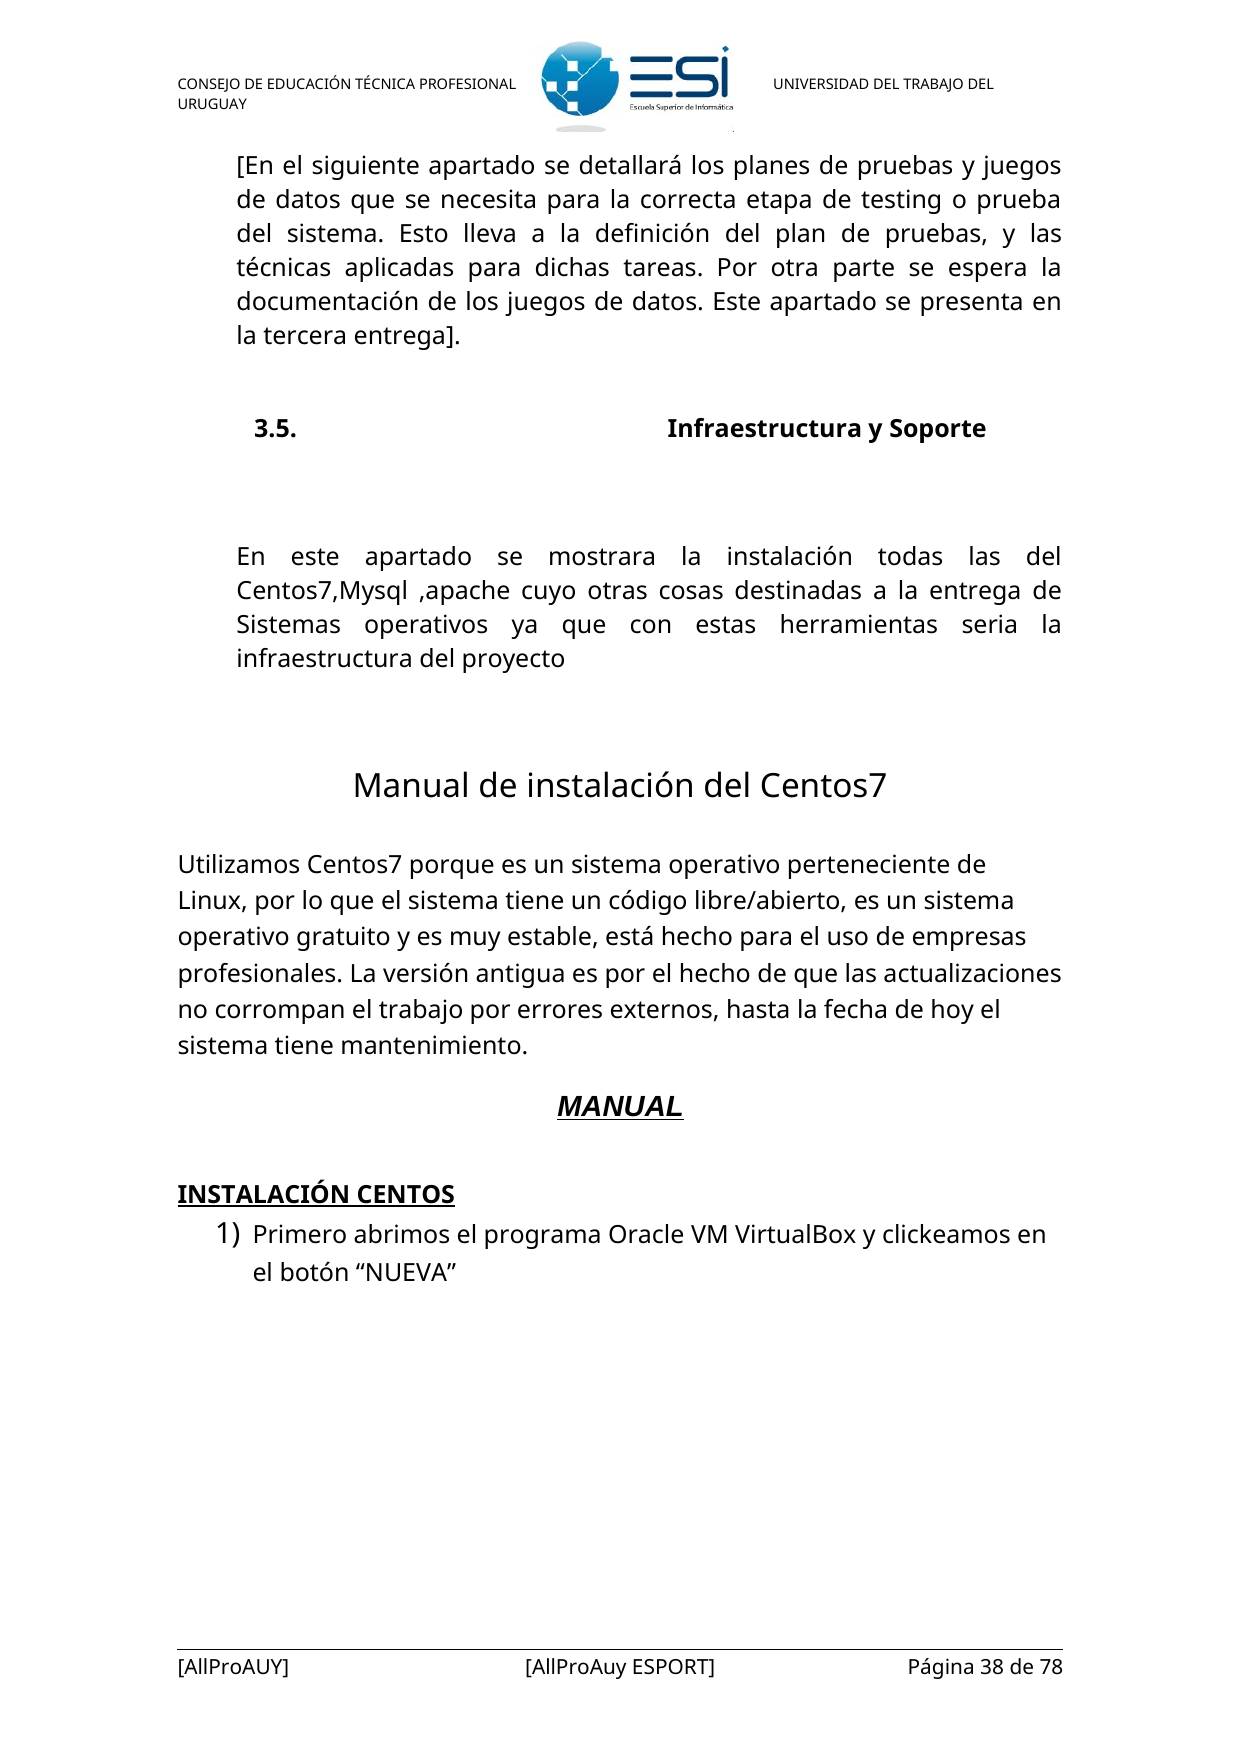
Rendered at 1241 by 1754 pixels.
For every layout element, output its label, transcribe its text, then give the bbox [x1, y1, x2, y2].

subtitle Infraestructura y Soporte [254, 411, 1063, 445]
picture [534, 39, 734, 132]
text En este apartado se mostrara la instalación todas las del Centos7,Mysql ,apache cuyo otras cosas destinadas a la entrega de Sistemas operativos ya que con estas herramientas seria la infraestructura del proyecto [236, 538, 1063, 674]
text INSTALACIÓN CENTOS [177, 1176, 1063, 1211]
text [En el siguiente apartado se detallará los planes de pruebas y juegos de datos que se necesita para la correcta etapa de testing o prueba del sistema. Esto lleva a la definición del plan de pruebas, y las técnicas aplicadas para dichas tareas. Por otra parte se espera la documentación de los juegos de datos. Este apartado se presenta en la tercera entrega]. [236, 148, 1063, 352]
text Utilizamos Centos7 porque es un sistema operativo perteneciente de Linux, por lo que el sistema tiene un código libre/abierto, es un sistema operativo gratuito y es muy estable, está hecho para el uso de empresas profesionales. La versión antigua es por el hecho de que las actualizaciones no corrompan el trabajo por errores externos, hasta la fecha de hoy el sistema tiene mantenimiento. [177, 846, 1063, 1062]
title MANUAL [177, 1089, 1063, 1123]
list Primero abrimos el programa Oracle VM VirtualBox y clickeamos en el botón “NUEVA” [215, 1213, 1063, 1289]
text Manual de instalación del Centos7 [177, 761, 1063, 807]
